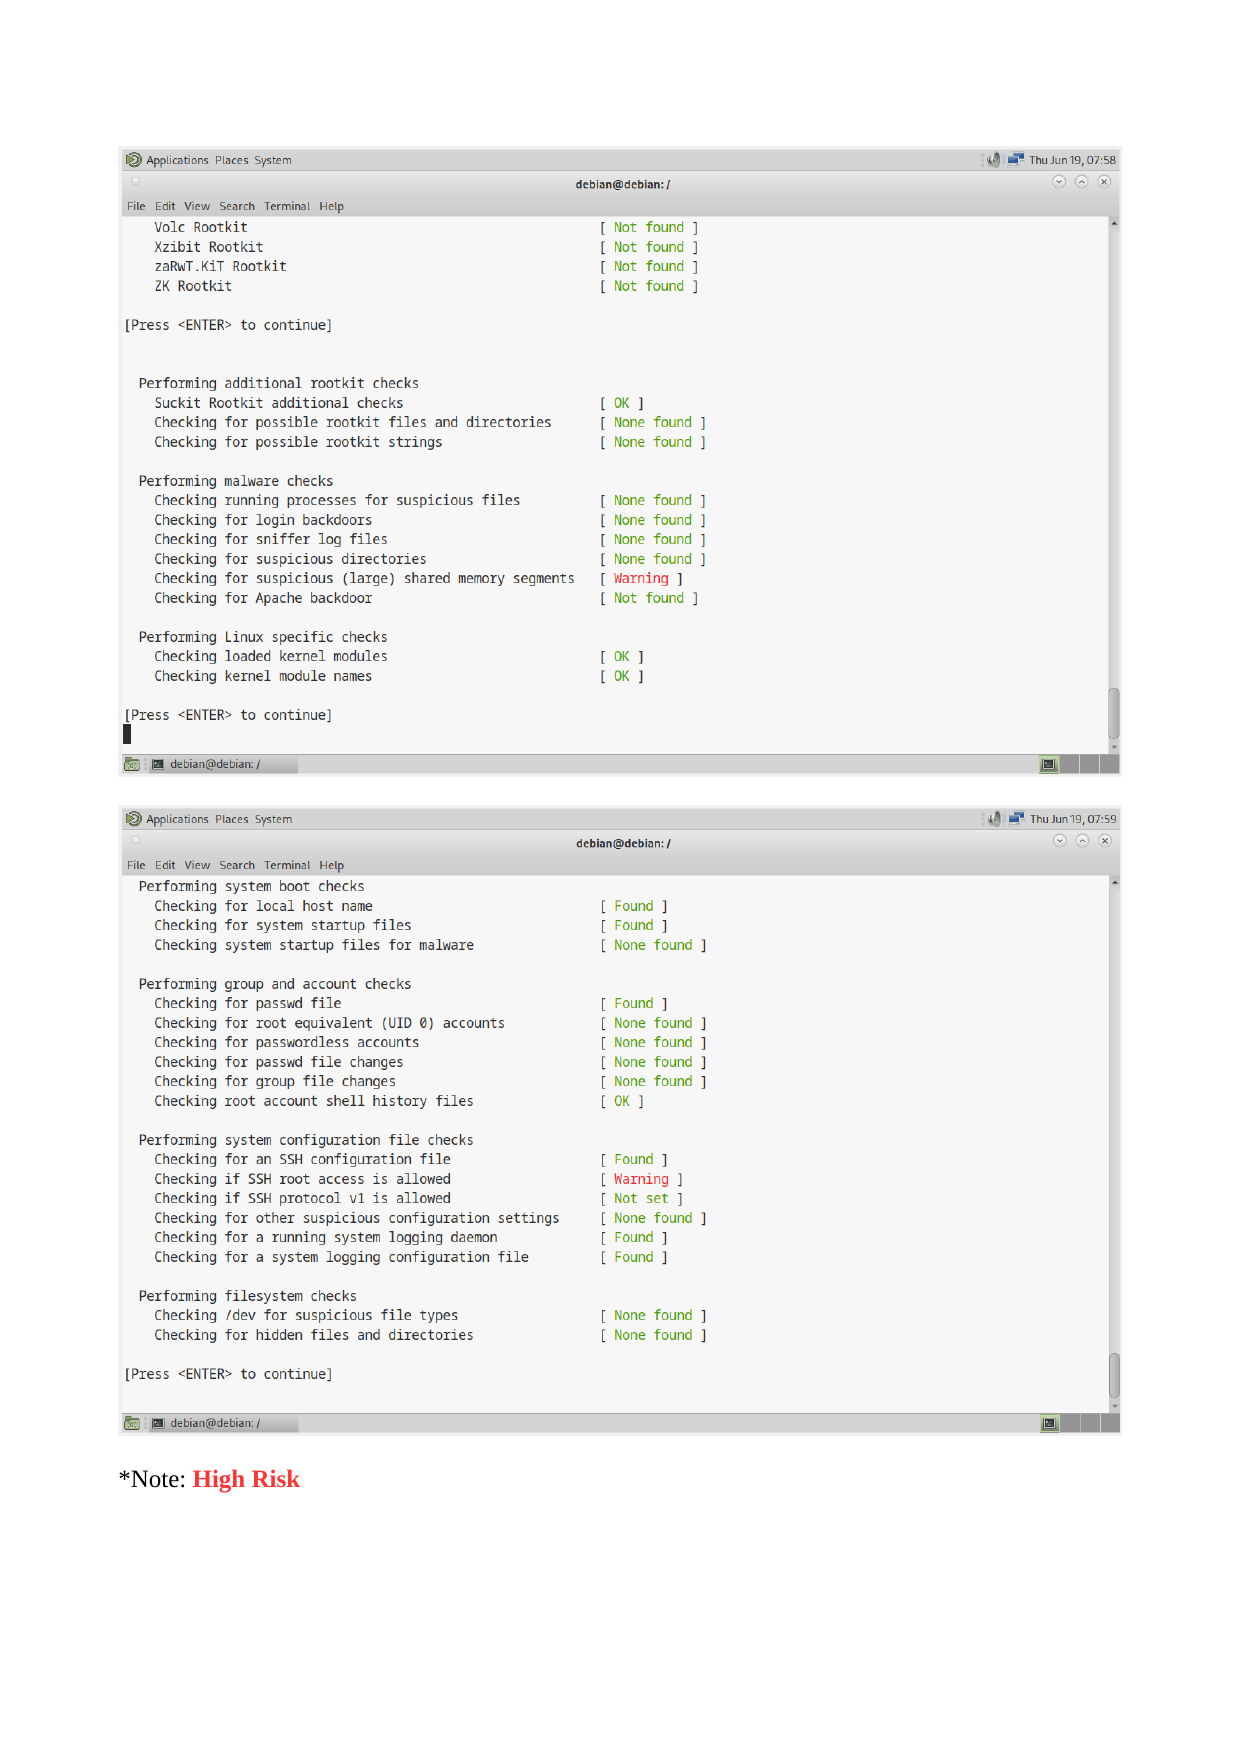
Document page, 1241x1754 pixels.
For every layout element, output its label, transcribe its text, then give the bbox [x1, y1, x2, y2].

picture [118, 146, 1123, 777]
text *Note: High Risk [118, 1464, 1122, 1493]
picture [118, 805, 1123, 1436]
